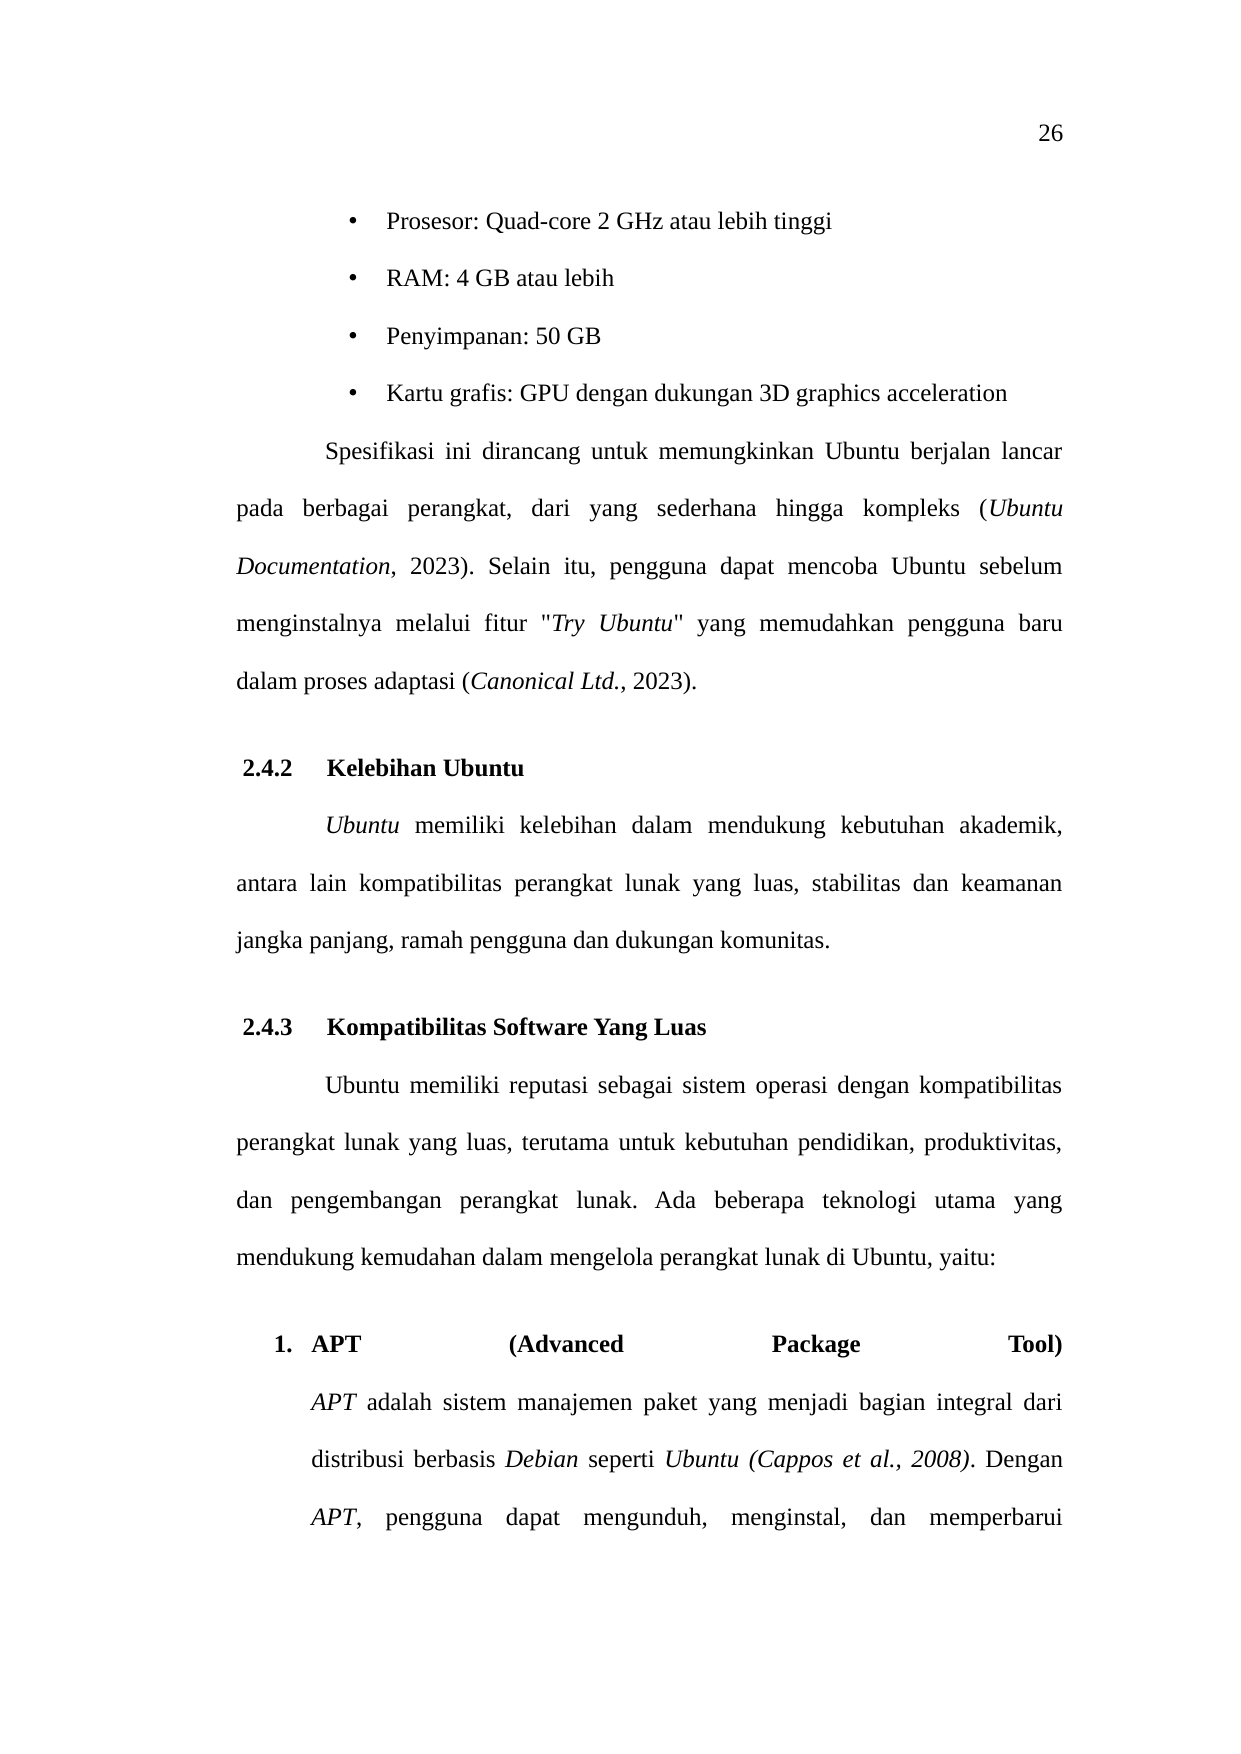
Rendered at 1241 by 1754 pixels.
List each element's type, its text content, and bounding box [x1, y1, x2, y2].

list APT (Advanced Package Tool) APT adalah sistem manajemen paket yang menjadi bagian integral dari distribusi berbasis Debian seperti Ubuntu (Cappos et al., 2008). Dengan APT, pengguna dapat mengunduh, menginstal, dan memperbarui [274, 1329, 1063, 1531]
list Penyimpanan: 50 GB [349, 321, 1063, 350]
text Ubuntu memiliki kelebihan dalam mendukung kebutuhan akademik, antara lain kompatibilitas perangkat lunak yang luas, stabilitas dan keamanan jangka panjang, ramah pengguna dan dukungan komunitas. [236, 810, 1063, 954]
text Spesifikasi ini dirancang untuk memungkinkan Ubuntu berjalan lancar pada berbagai perangkat, dari yang sederhana hingga kompleks (Ubuntu Documentation, 2023). Selain itu, pengguna dapat mencoba Ubuntu sebelum menginstalnya melalui fitur "Try Ubuntu" yang memudahkan pengguna baru dalam proses adaptasi (Canonical Ltd., 2023). [236, 436, 1063, 695]
subtitle Kompatibilitas Software yang Luas [236, 1012, 1063, 1041]
list RAM: 4 GB atau lebih [349, 263, 1063, 292]
list Prosesor: Quad-core 2 GHz atau lebih tinggi [349, 206, 1063, 235]
text Ubuntu memiliki reputasi sebagai sistem operasi dengan kompatibilitas perangkat lunak yang luas, terutama untuk kebutuhan pendidikan, produktivitas, dan pengembangan perangkat lunak. Ada beberapa teknologi utama yang mendukung kemudahan dalam mengelola perangkat lunak di Ubuntu, yaitu: [236, 1070, 1063, 1271]
list Kartu grafis: GPU dengan dukungan 3D graphics acceleration [349, 378, 1063, 407]
subtitle Kelebihan Ubuntu [236, 753, 1063, 782]
